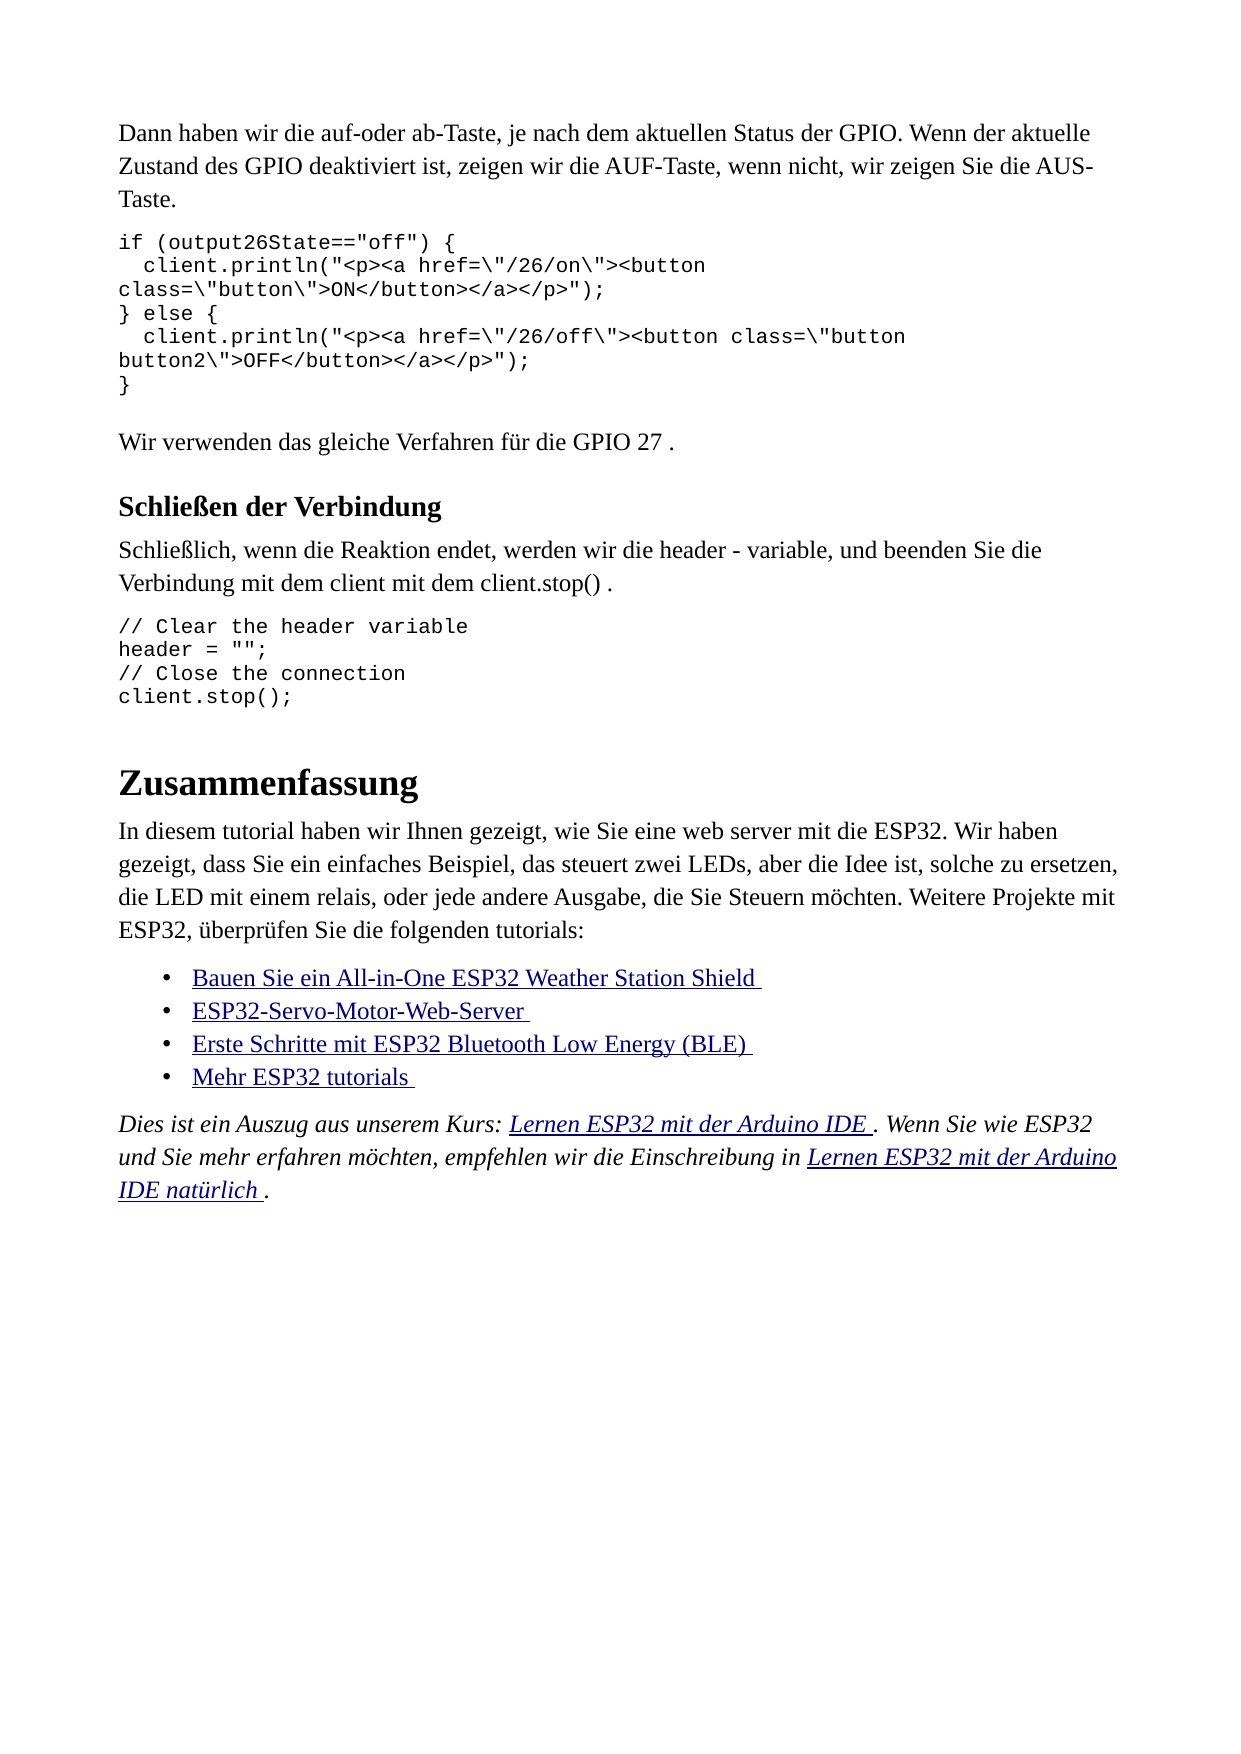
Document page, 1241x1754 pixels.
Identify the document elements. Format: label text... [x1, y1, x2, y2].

text } [118, 374, 1122, 397]
text Wir verwenden das gleiche Verfahren für die GPIO 27 . [118, 427, 1122, 456]
subtitle Schließen der Verbindung [118, 489, 1122, 522]
text client.println("<p><a href=\"/26/off\"><button class=\"button button2\">OFF</button></a></p>"); [118, 326, 1122, 374]
text Dies ist ein Auszug aus unserem Kurs: Lernen ESP32 mit der Arduino IDE . Wenn Sie wie ESP32 und Sie mehr erfahren möchten, empfehlen wir die Einschreibung in Lernen ESP32 mit der Arduino IDE natürlich . [118, 1109, 1122, 1204]
text Dann haben wir die auf-oder ab-Taste, je nach dem aktuellen Status der GPIO. Wenn der aktuelle Zustand des GPIO deaktiviert ist, zeigen wir die AUF-Taste, wenn nicht, wir zeigen Sie die AUS-Taste. [118, 118, 1122, 213]
text In diesem tutorial haben wir Ihnen gezeigt, wie Sie eine web server mit die ESP32. Wir haben gezeigt, dass Sie ein einfaches Beispiel, das steuert zwei LEDs, aber die Idee ist, solche zu ersetzen, die LED mit einem relais, oder jede andere Ausgabe, die Sie Steuern möchten. Weitere Projekte mit ESP32, überprüfen Sie die folgenden tutorials: [118, 816, 1122, 944]
text client.println("<p><a href=\"/26/on\"><button class=\"button\">ON</button></a></p>"); [118, 255, 1122, 303]
text // Clear the header variable [118, 616, 1122, 639]
list Bauen Sie ein All-in-One ESP32 Weather Station Shield [162, 963, 1122, 992]
subtitle Zusammenfassung [118, 761, 1122, 804]
list ESP32-Servo-Motor-Web-Server [162, 996, 1122, 1024]
text if (output26State=="off") { [118, 232, 1122, 255]
text header = ""; [118, 639, 1122, 663]
text // Close the connection [118, 663, 1122, 687]
list Erste Schritte mit ESP32 Bluetooth Low Energy (BLE) [162, 1029, 1122, 1058]
text client.stop(); [118, 687, 1122, 710]
text Schließlich, wenn die Reaktion endet, werden wir die header - variable, und beenden Sie die Verbindung mit dem client mit dem client.stop() . [118, 535, 1122, 597]
text } else { [118, 303, 1122, 326]
list Mehr ESP32 tutorials [162, 1062, 1122, 1091]
